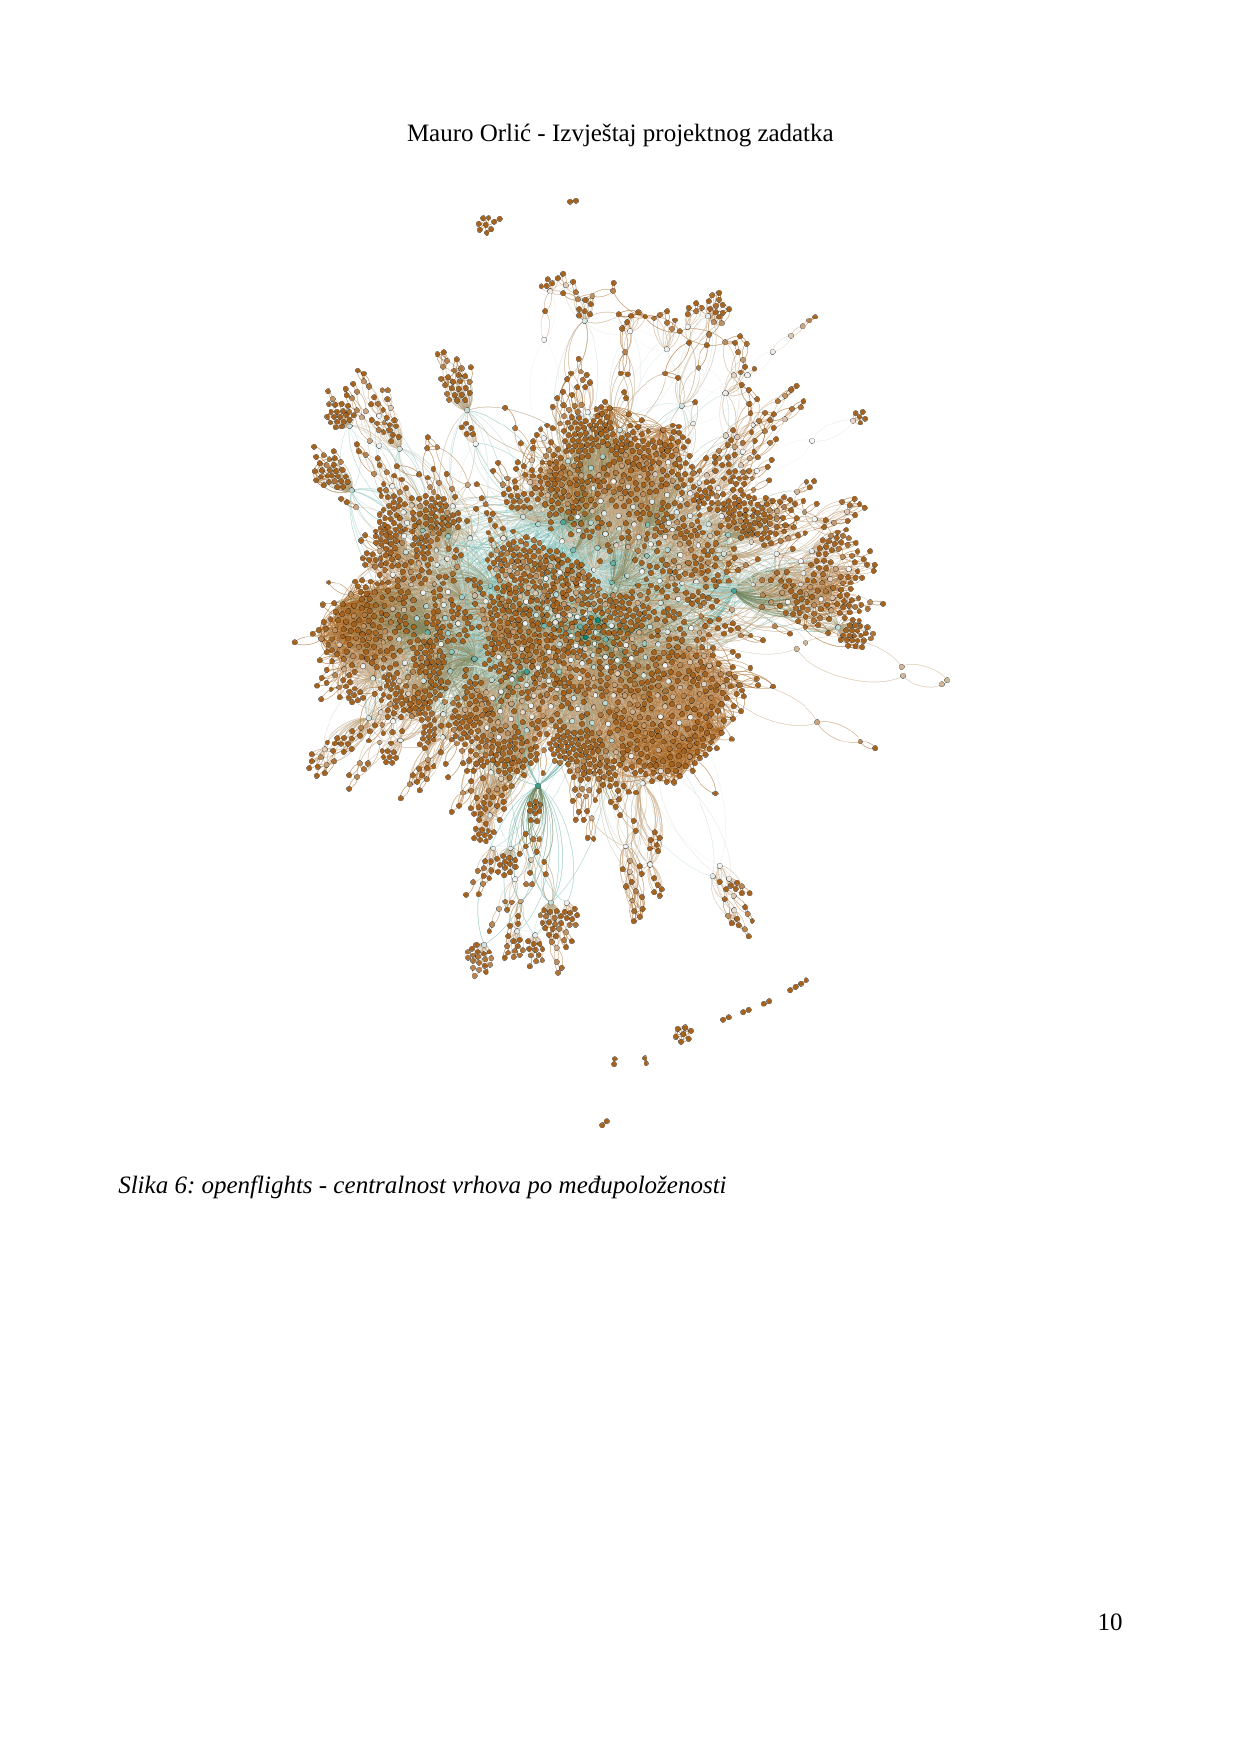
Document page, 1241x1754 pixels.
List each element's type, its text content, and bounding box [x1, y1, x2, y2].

picture [118, 160, 1123, 1165]
text Slika 6: openflights - centralnost vrhova po međupoloženosti [118, 1165, 1122, 1198]
